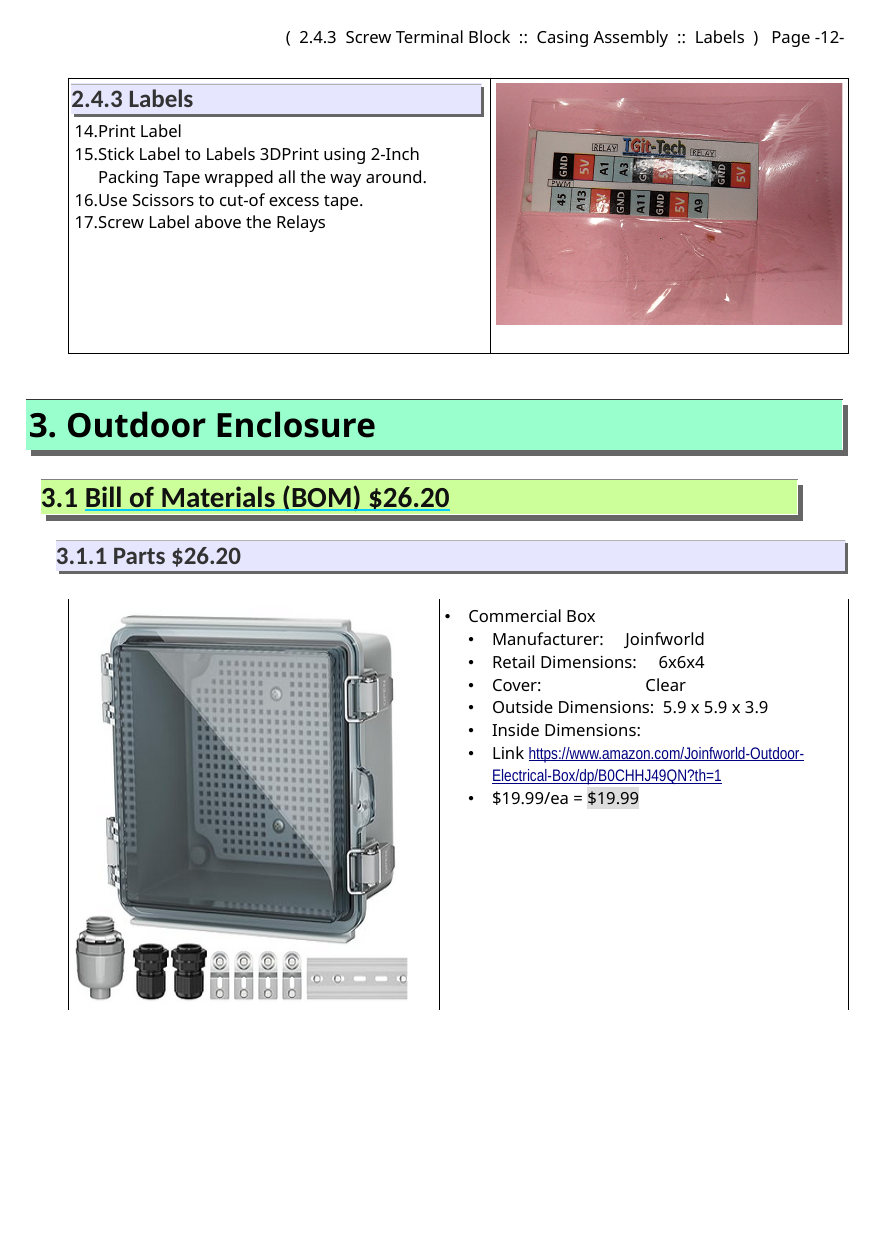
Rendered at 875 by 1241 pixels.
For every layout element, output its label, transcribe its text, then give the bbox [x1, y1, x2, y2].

subtitle Bill of Materials (BOM) $26.20 [41, 480, 797, 514]
table_header [69, 599, 439, 1010]
subtitle Outdoor Enclosure [26, 400, 842, 450]
subtitle Parts $26.20 [56, 540, 846, 571]
table_cell [491, 79, 848, 353]
table_cell Labels Print Label Stick Label to Labels 3DPrint using 2-Inch Packing Tape wrapped all the way around. Use Scissors to cut-of excess tape. Screw Label above the Relays [69, 79, 490, 353]
table_header Commercial Box Manufacturer: Joinfworld Retail Dimensions: 6x6x4 Cover: Clear Outside Dimensions: 5.9 x 5.9 x 3.9 Inside Dimensions: Link https://www.amazon.com/Joinfworld-Outdoor-Electrical-Box/dp/B0CHHJ49QN?th=1 $19.99/ea = $19.99 [440, 599, 848, 1010]
